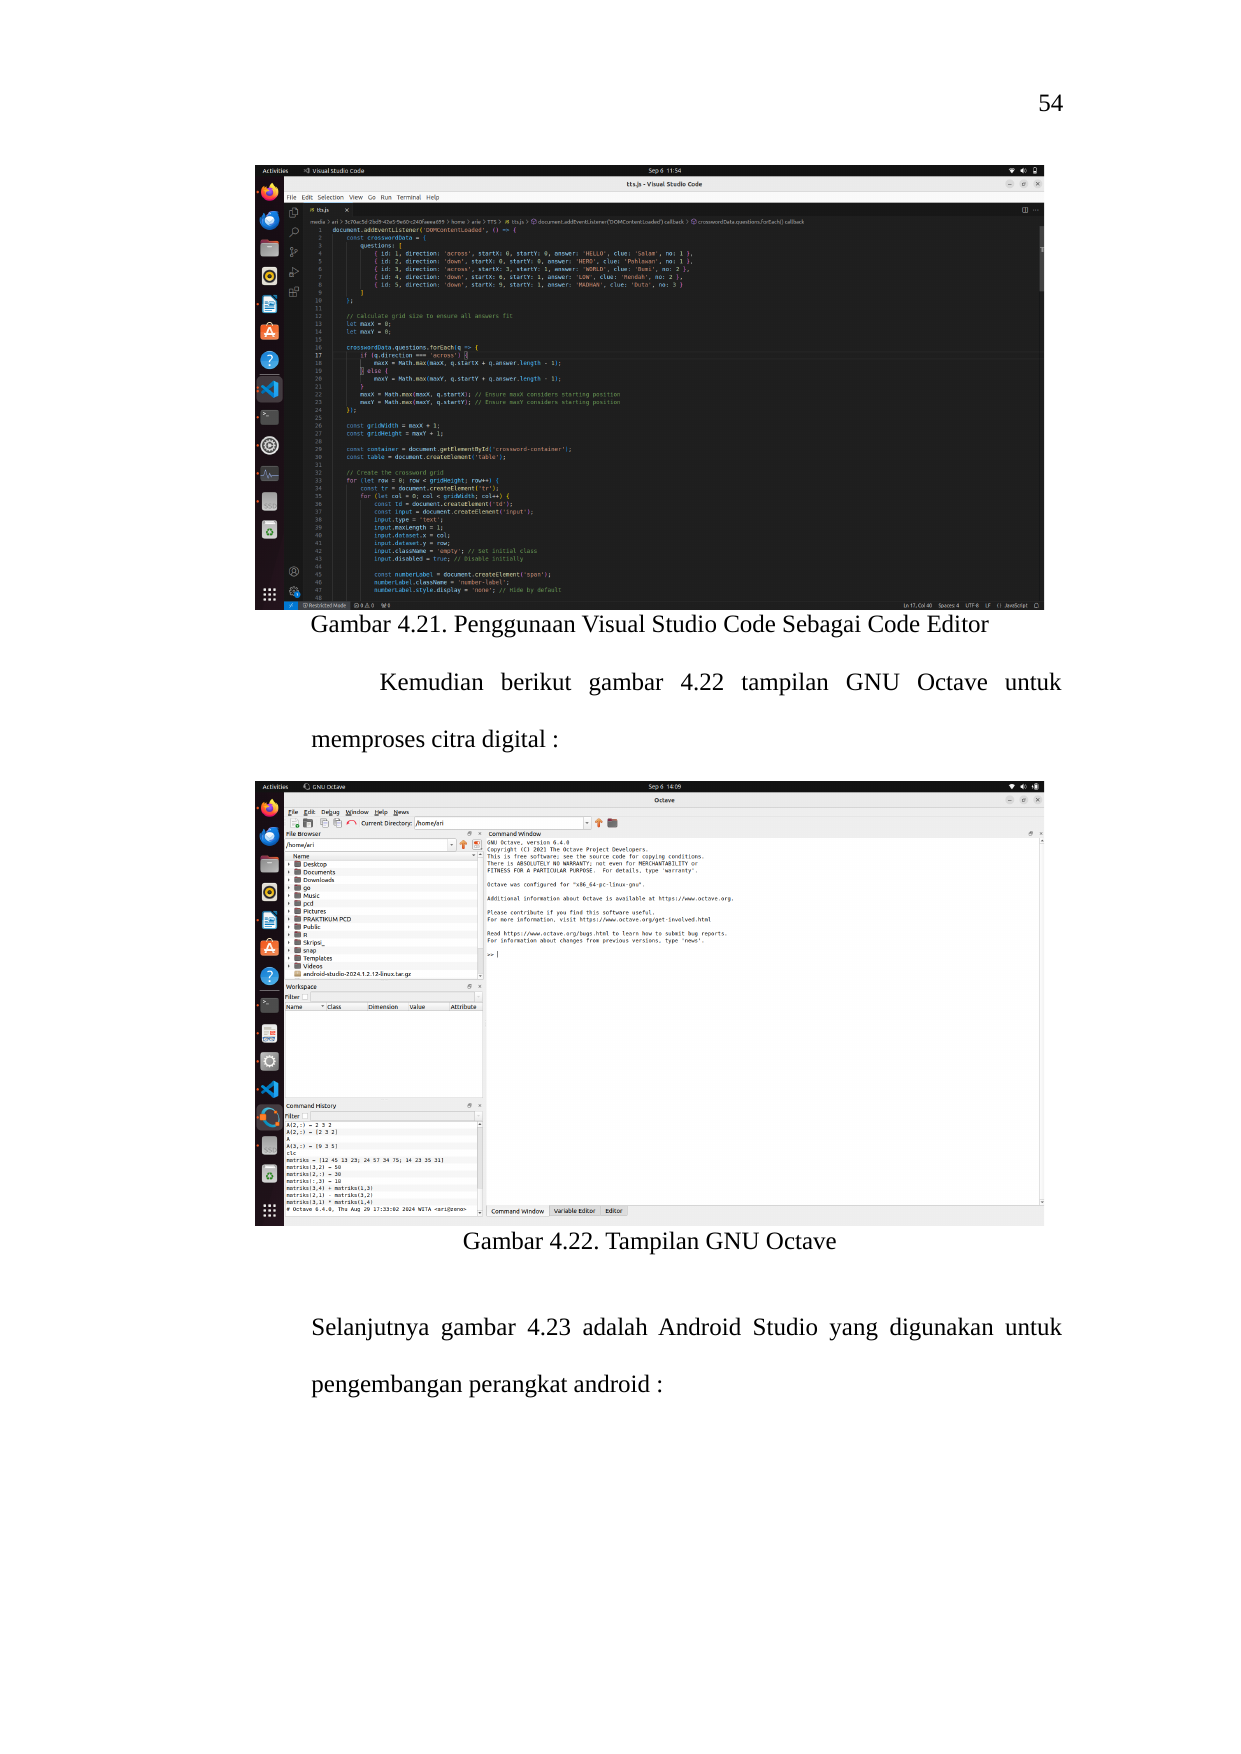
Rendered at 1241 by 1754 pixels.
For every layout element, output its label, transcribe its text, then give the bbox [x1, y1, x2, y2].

list Gambar 4.22. Tampilan GNU Octave [255, 1226, 1044, 1254]
picture [255, 165, 1045, 610]
picture [255, 781, 1045, 1226]
list Gambar 4.21. Penggunaan visual studio code sebagai code editor [255, 610, 1044, 638]
list Kemudian berikut gambar 4.22 tampilan GNU Octave untuk memproses citra digital : [274, 165, 1063, 753]
list Selanjutnya gambar 4.23 adalah Android Studio yang digunakan untuk pengembangan perangkat android : [274, 782, 1063, 1398]
